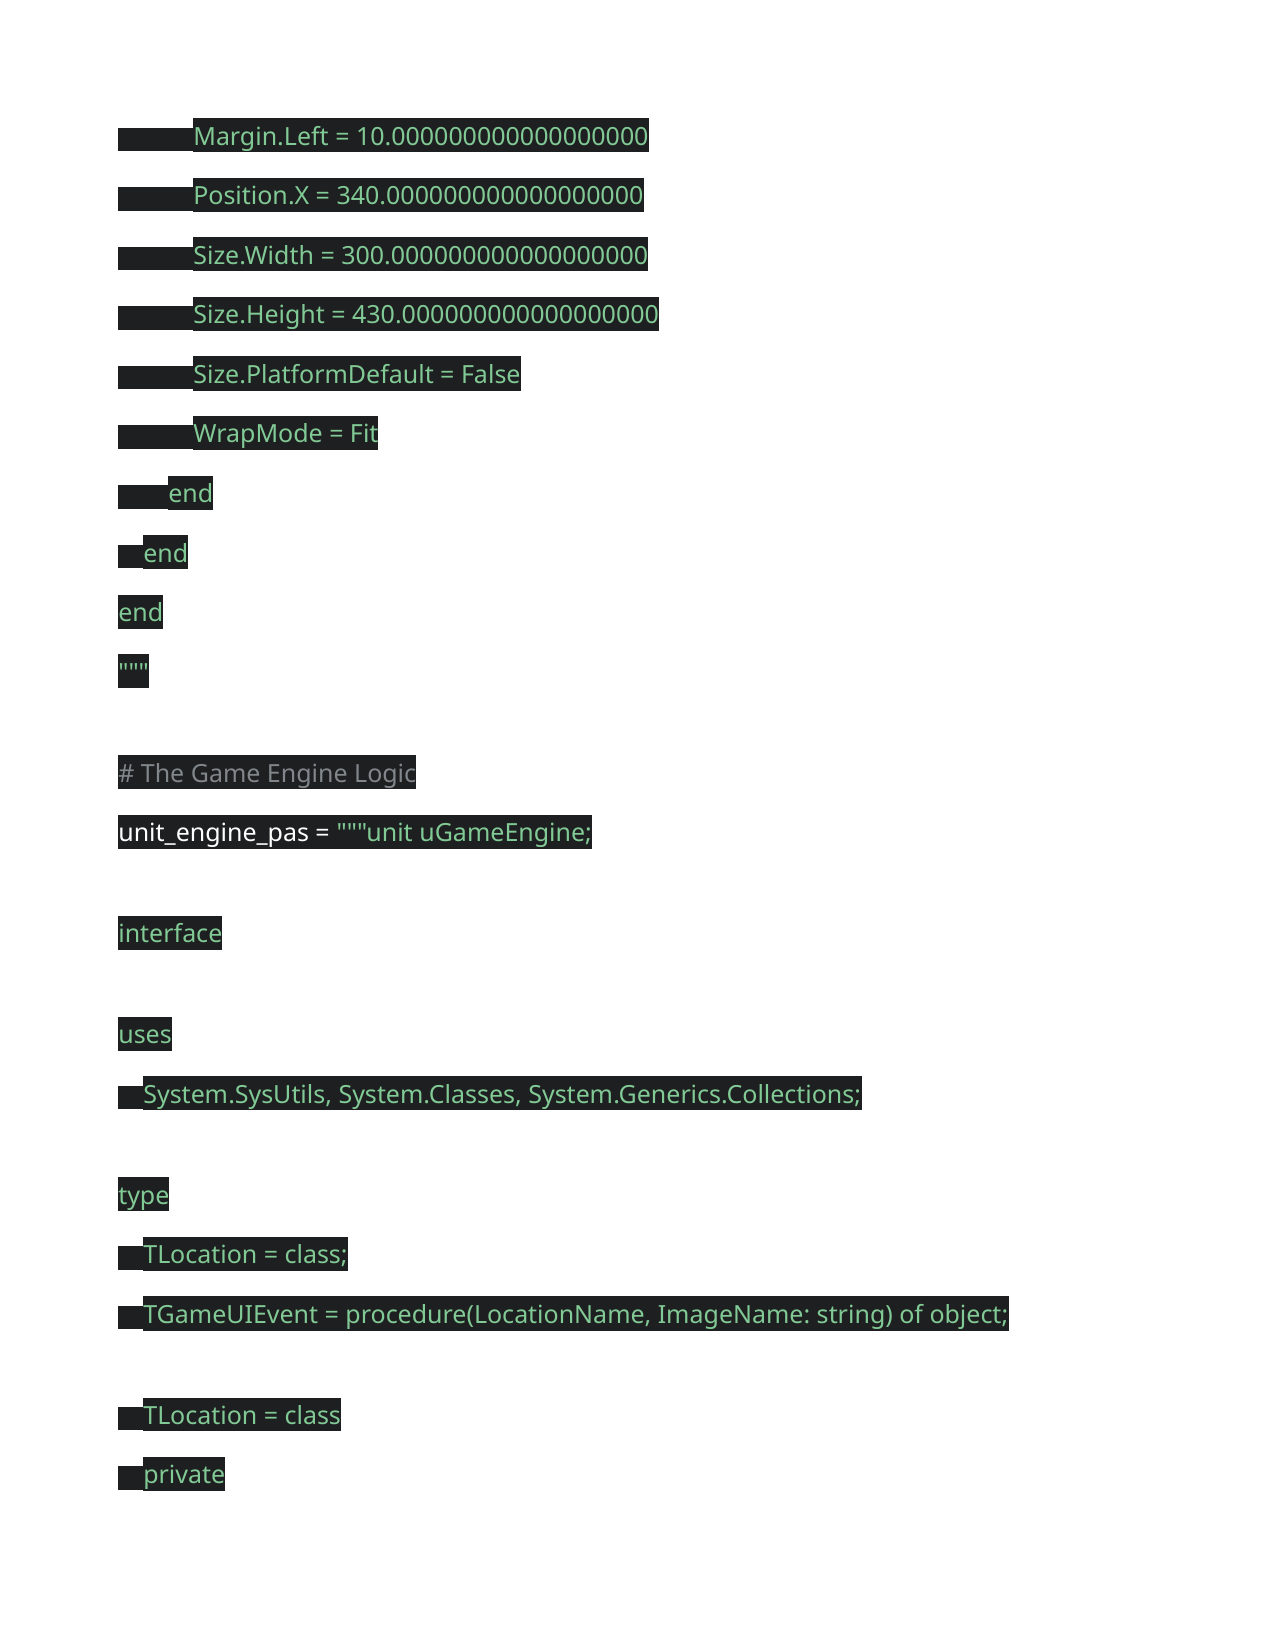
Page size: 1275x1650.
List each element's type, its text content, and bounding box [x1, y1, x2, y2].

text uses [118, 1017, 1157, 1051]
text end [118, 595, 1157, 629]
text Position.X = 340.000000000000000000 [118, 178, 1157, 212]
text end [118, 535, 1157, 569]
text private [118, 1457, 1157, 1491]
text System.SysUtils, System.Classes, System.Generics.Collections; [118, 1076, 1157, 1110]
text TLocation = class [118, 1397, 1157, 1431]
text interface [118, 916, 1157, 950]
text end [118, 476, 1157, 510]
text Margin.Left = 10.000000000000000000 [118, 118, 1157, 152]
text # The Game Engine Logic [118, 755, 1157, 789]
text Size.Width = 300.000000000000000000 [118, 237, 1157, 271]
text Size.PlatformDefault = False [118, 356, 1157, 391]
text TGameUIEvent = procedure(LocationName, ImageName: string) of object; [118, 1296, 1157, 1331]
text TLocation = class; [118, 1237, 1157, 1271]
text """ [118, 654, 1157, 688]
text type [118, 1177, 1157, 1211]
text WrapMode = Fit [118, 416, 1157, 450]
text Size.Height = 430.000000000000000000 [118, 297, 1157, 331]
text unit_engine_pas = """unit uGameEngine; [118, 815, 1157, 849]
